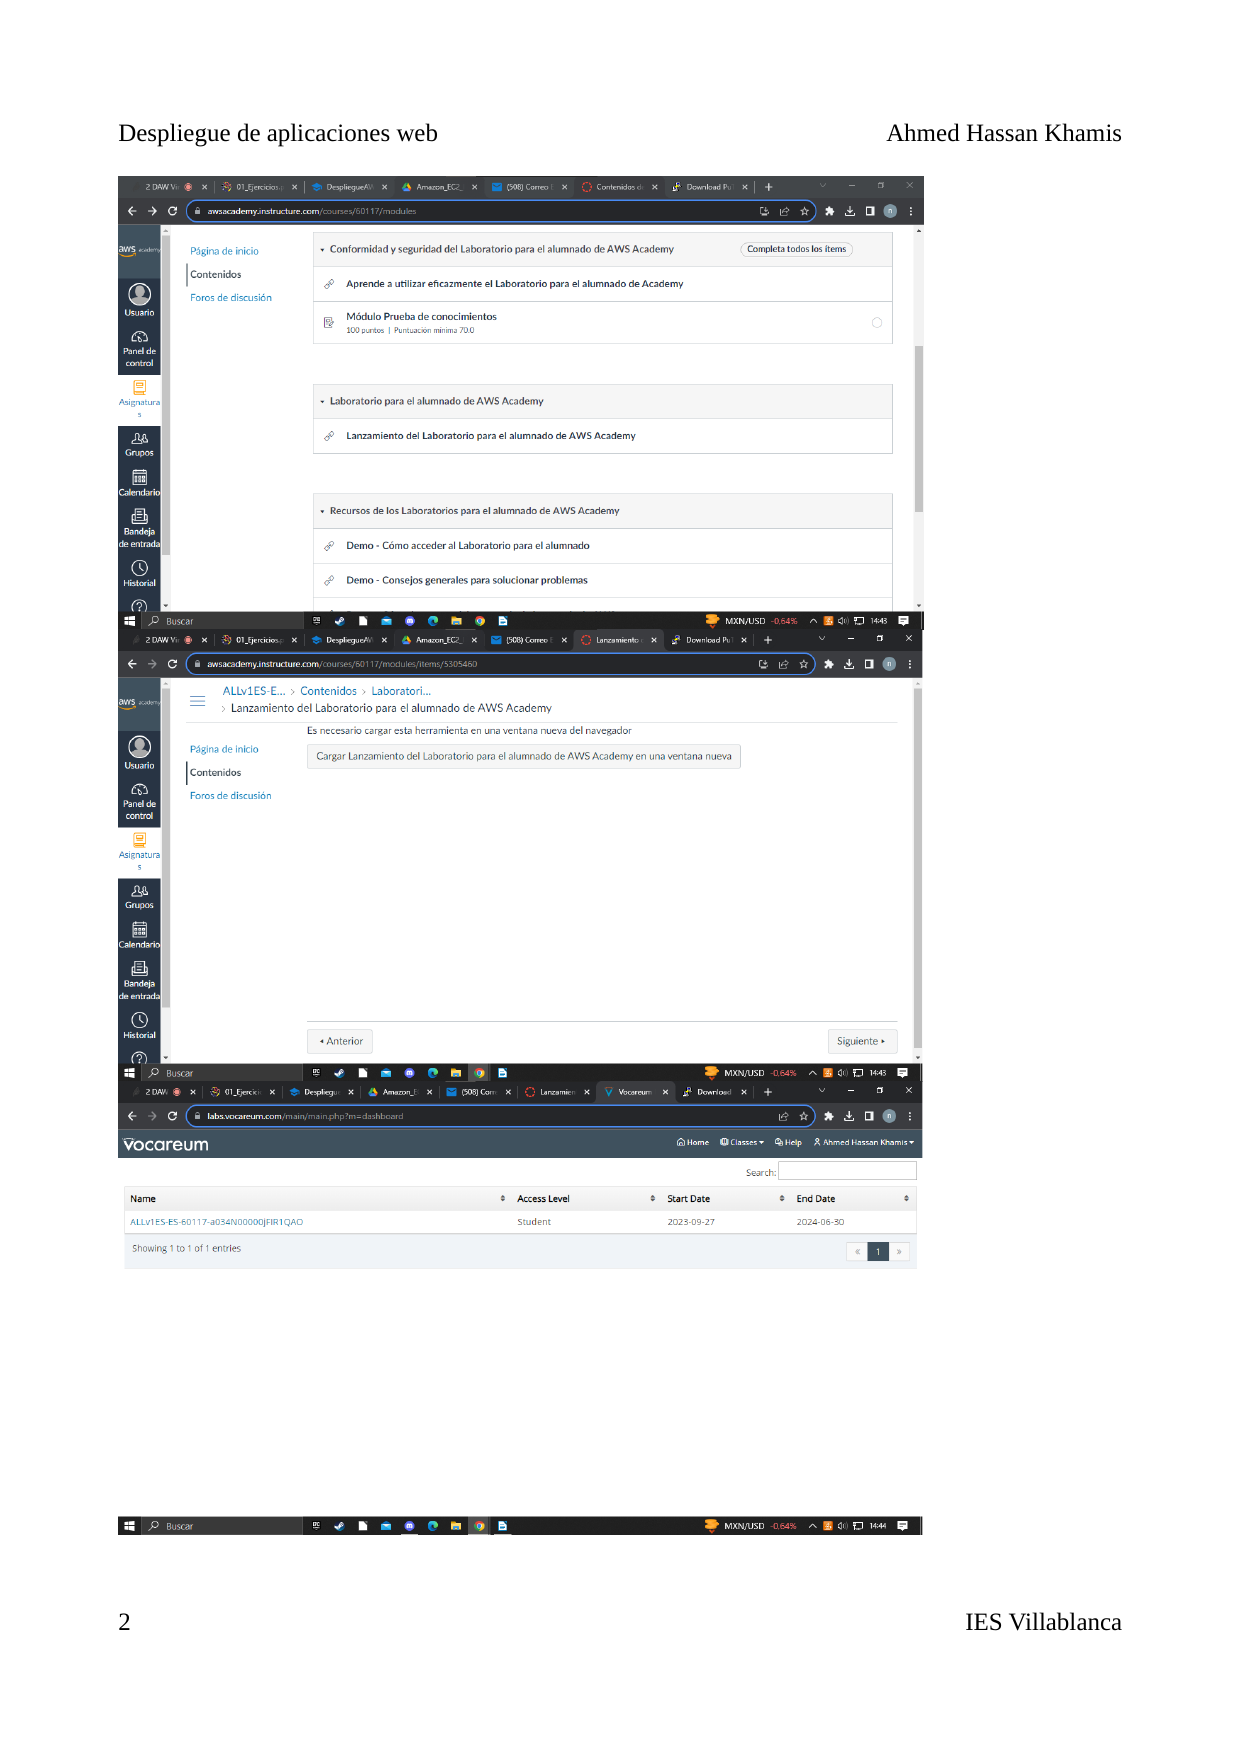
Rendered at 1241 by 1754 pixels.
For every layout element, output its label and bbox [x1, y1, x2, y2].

picture [118, 176, 924, 1535]
